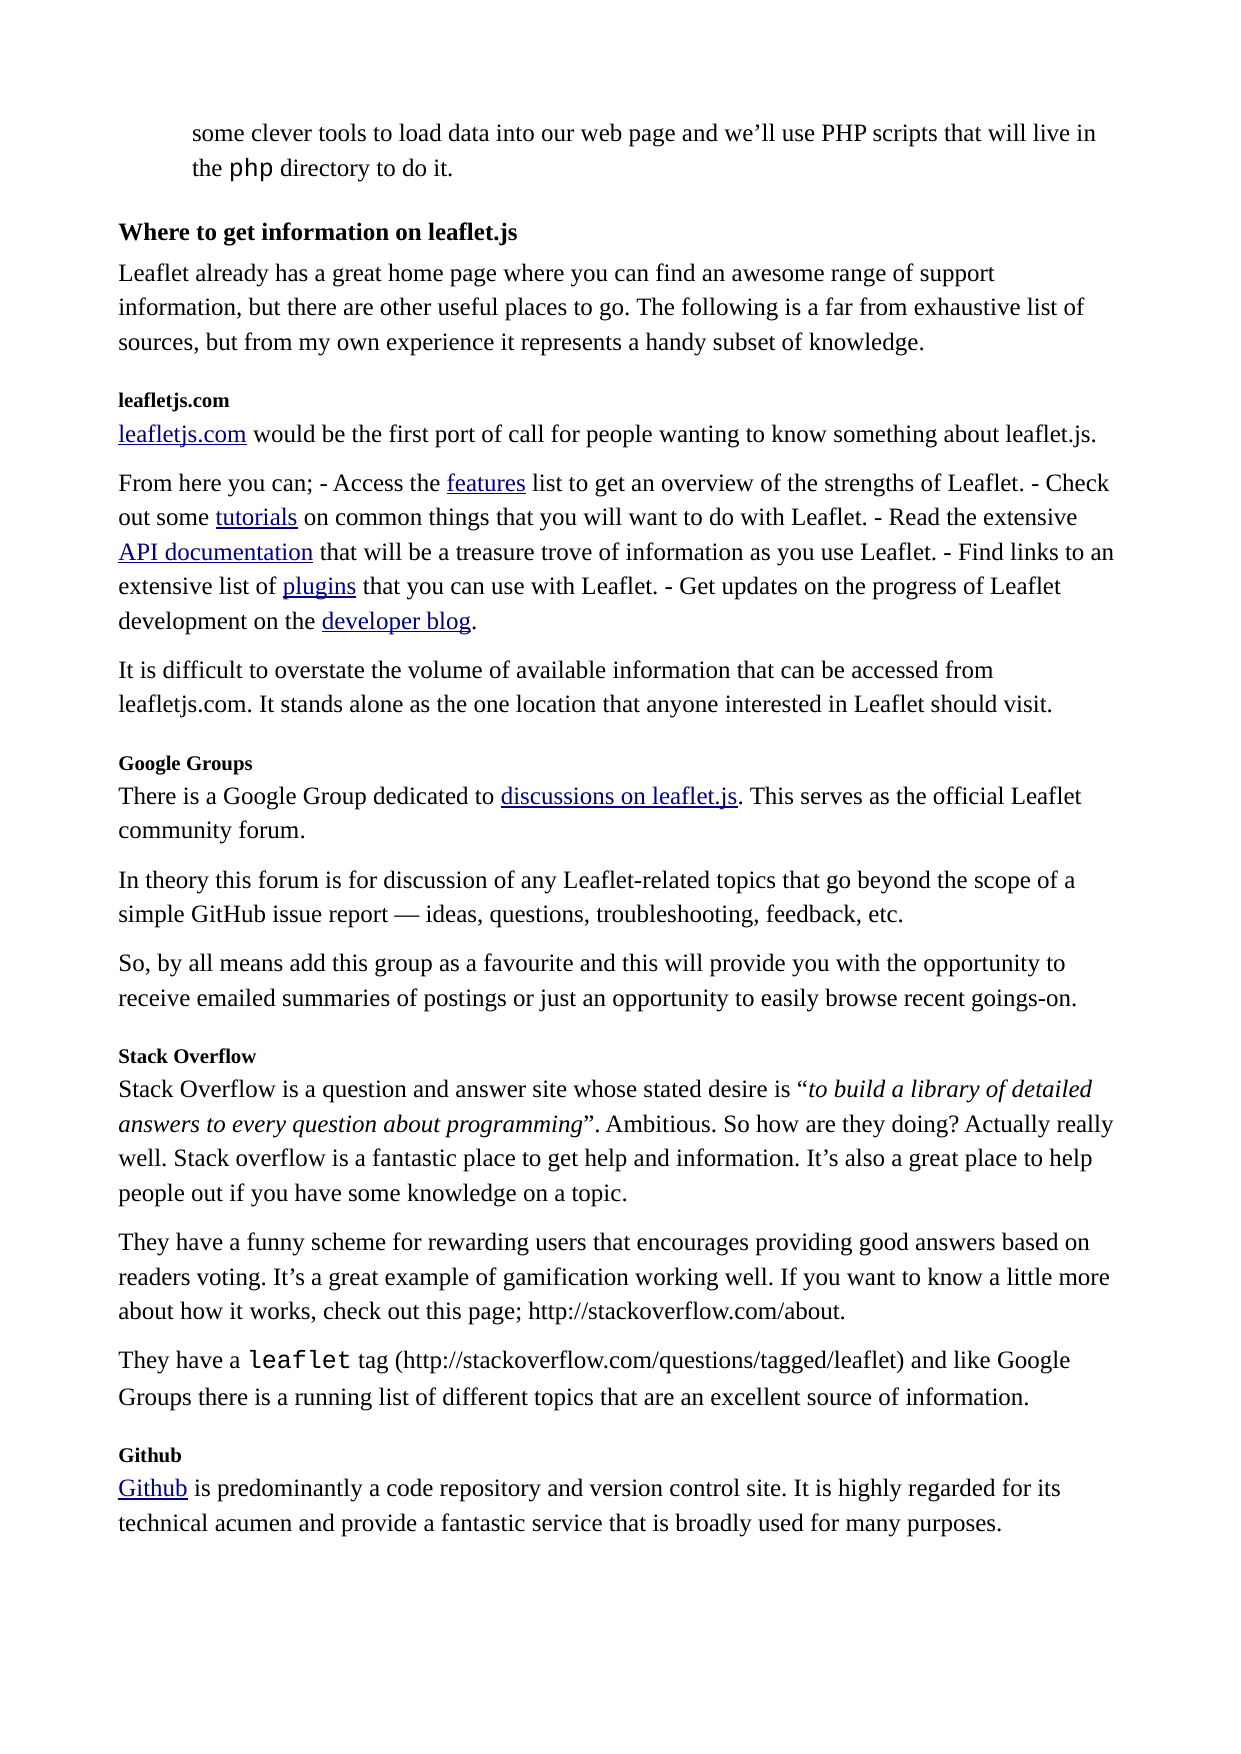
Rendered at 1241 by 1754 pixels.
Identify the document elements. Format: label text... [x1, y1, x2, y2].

text Stack Overflow is a question and answer site whose stated desire is “to build a library of detailed answers to every question about programming”. Ambitious. So how are they doing? Actually really well. Stack overflow is a fantastic place to get help and information. It’s also a great place to help people out if you have some knowledge on a topic. [118, 1074, 1122, 1207]
subtitle leafletjs.com [118, 388, 1122, 412]
text In theory this forum is for discussion of any Leaflet-related topics that go beyond the scope of a simple GitHub issue report — ideas, questions, troubleshooting, feedback, etc. [118, 865, 1122, 928]
subtitle Where to get information on leaflet.js [118, 217, 1122, 245]
text It is difficult to overstate the volume of available information that can be accessed from leafletjs.com. It stands alone as the one location that anyone interested in Leaflet should visit. [118, 655, 1122, 718]
subtitle Stack Overflow [118, 1044, 1122, 1068]
text From here you can; - Access the features list to get an overview of the strengths of Leaflet. - Check out some tutorials on common things that you will want to do with Leaflet. - Read the extensive API documentation that will be a treasure trove of information as you use Leaflet. - Find links to an extensive list of plugins that you can use with Leaflet. - Get updates on the progress of Leaflet development on the developer blog. [118, 468, 1122, 634]
text So, by all means add this group as a favourite and this will provide you with the opportunity to receive emailed summaries of postings or just an opportunity to easily browse recent goings-on. [118, 948, 1122, 1011]
text They have a leaflet tag (http://stackoverflow.com/questions/tagged/leaflet) and like Google Groups there is a running list of different topics that are an excellent source of information. [118, 1345, 1122, 1410]
text There is a Google Group dedicated to discussions on leaflet.js. This serves as the official Leaflet community forum. [118, 781, 1122, 844]
subtitle Github [118, 1443, 1122, 1467]
list some clever tools to load data into our web page and we’ll use PHP scripts that will live in the php directory to do it. [162, 118, 1122, 183]
subtitle Google Groups [118, 751, 1122, 775]
text They have a funny scheme for rewarding users that encourages providing good answers based on readers voting. It’s a great example of gamification working well. If you want to know a little more about how it works, check out this page; http://stackoverflow.com/about. [118, 1227, 1122, 1325]
text Github is predominantly a code repository and version control site. It is highly regarded for its technical acumen and provide a fantastic service that is broadly used for many purposes. [118, 1473, 1122, 1537]
text leafletjs.com would be the first port of call for people wanting to know something about leaflet.js. [118, 419, 1122, 447]
text Leaflet already has a great home page where you can find an awesome range of support information, but there are other useful places to go. The following is a far from exhaustive list of sources, but from my own experience it represents a handy subset of knowledge. [118, 258, 1122, 356]
